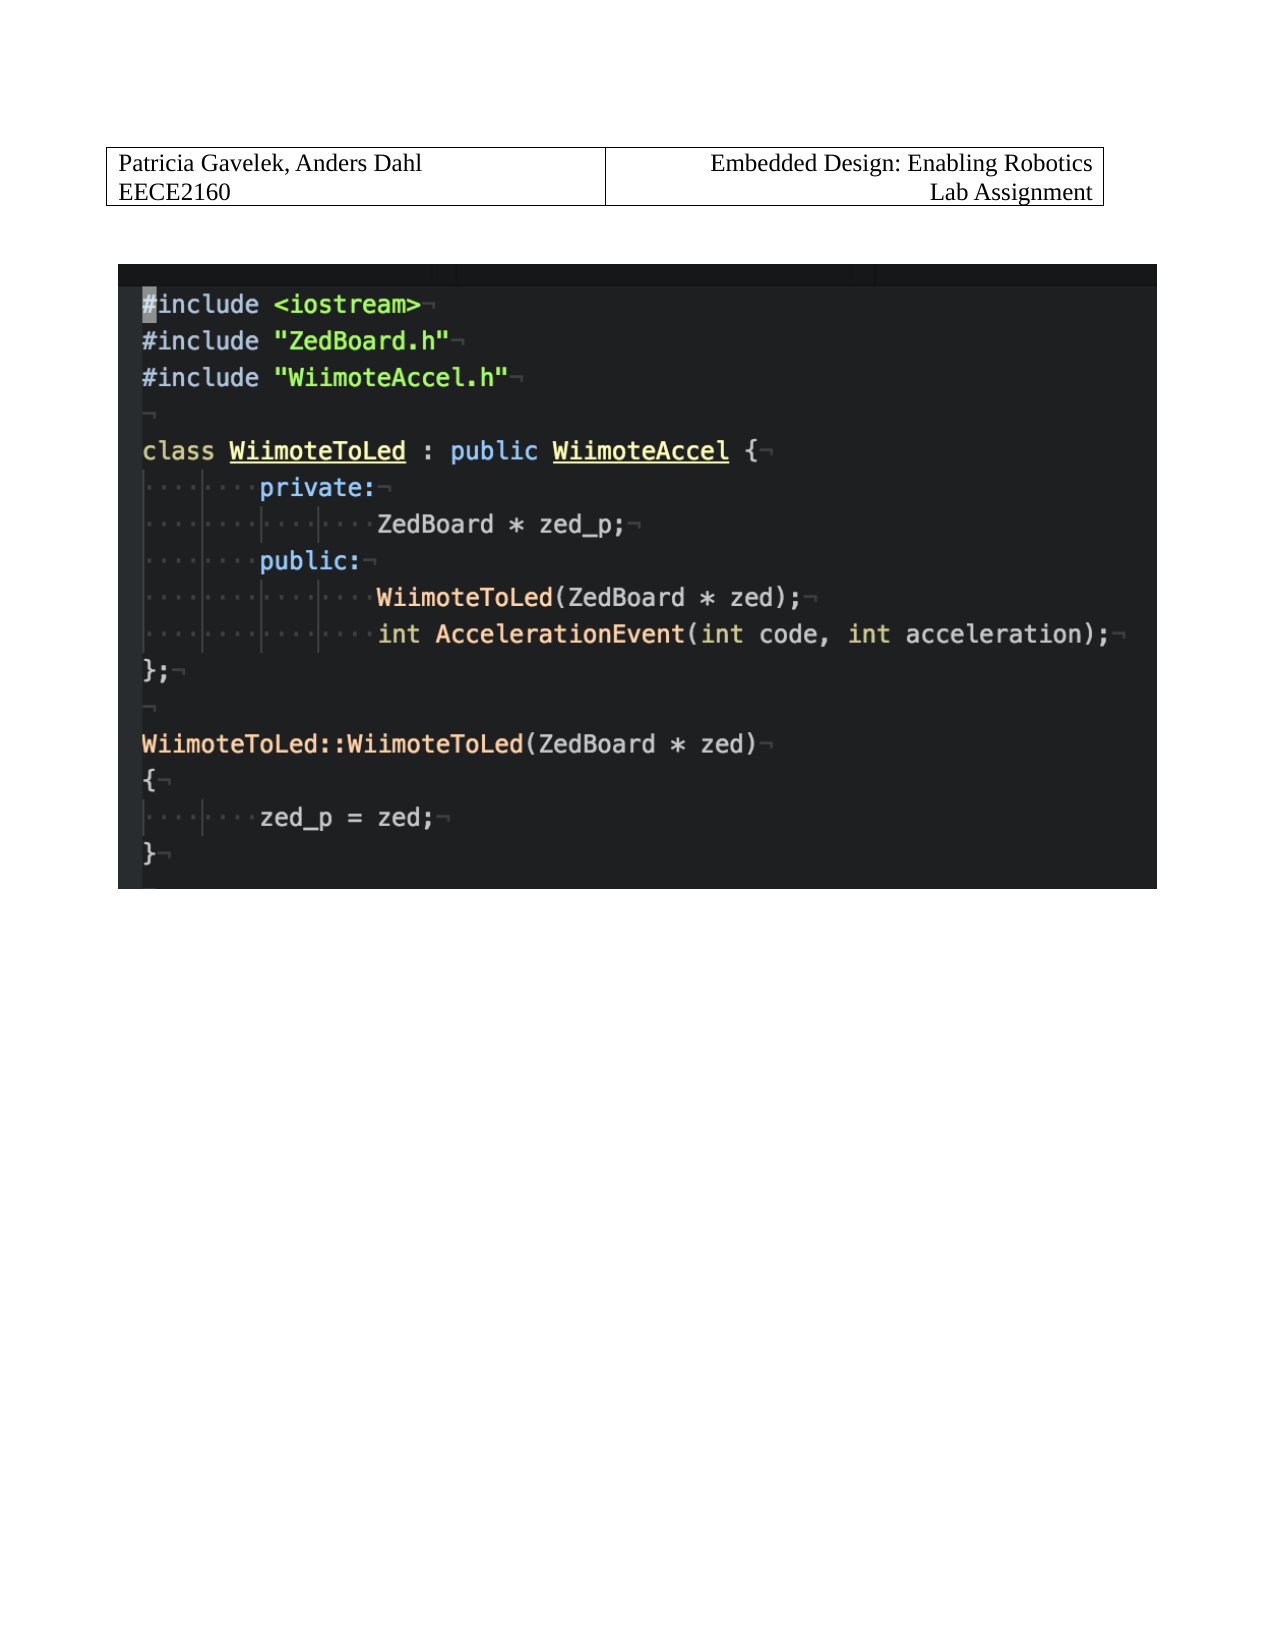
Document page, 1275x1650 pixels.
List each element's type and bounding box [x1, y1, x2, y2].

picture [118, 264, 1157, 889]
